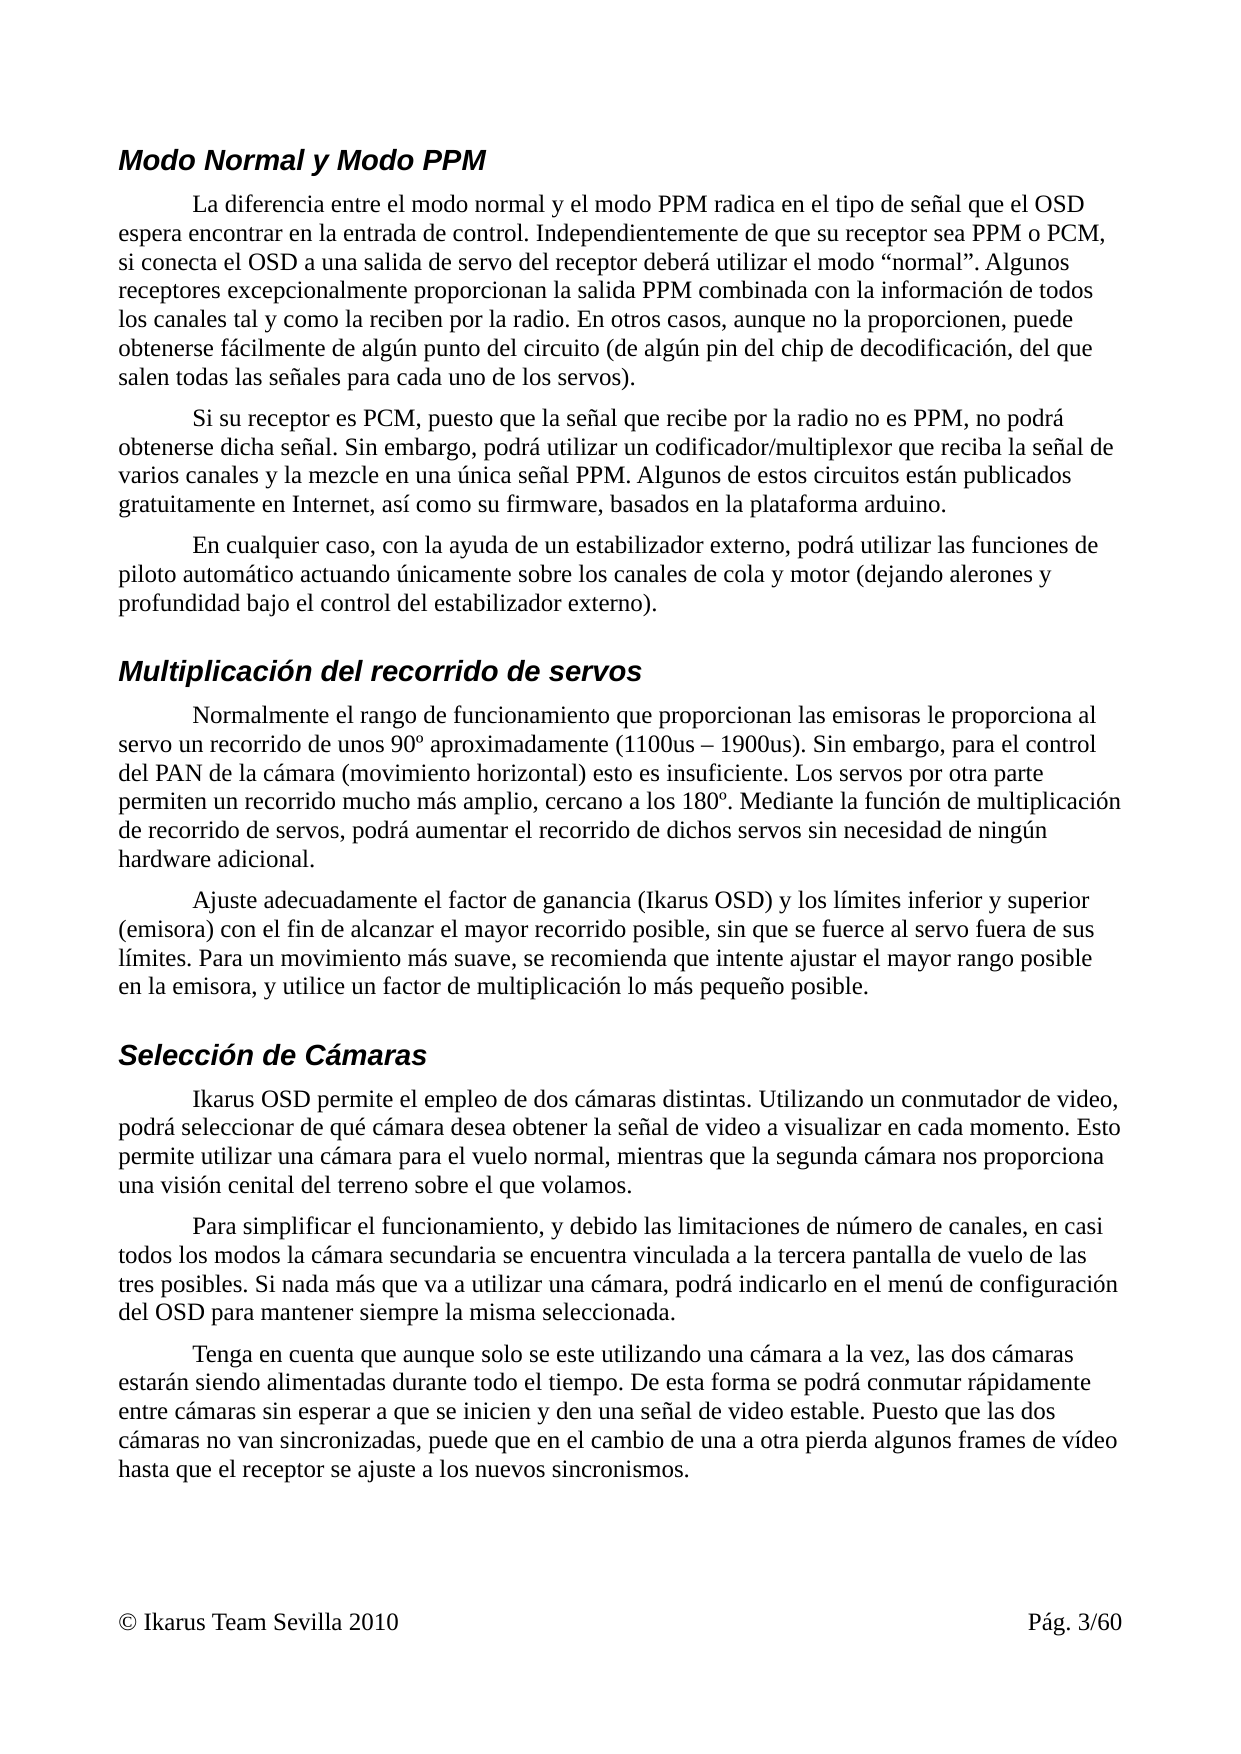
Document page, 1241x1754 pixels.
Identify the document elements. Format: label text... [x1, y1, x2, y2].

subtitle Selección de Cámaras [118, 1038, 1122, 1071]
subtitle Modo Normal y Modo PPM [118, 143, 1122, 177]
subtitle Multiplicación del recorrido de servos [118, 654, 1122, 688]
text Ikarus OSD permite el empleo de dos cámaras distintas. Utilizando un conmutador de video, podrá seleccionar de qué cámara desea obtener la señal de video a visualizar en cada momento. Esto permite utilizar una cámara para el vuelo normal, mientras que la segunda cámara nos proporciona una visión cenital del terreno sobre el que volamos. [118, 1084, 1122, 1199]
text Normalmente el rango de funcionamiento que proporcionan las emisoras le proporciona al servo un recorrido de unos 90º aproximadamente (1100us – 1900us). Sin embargo, para el control del PAN de la cámara (movimiento horizontal) esto es insuficiente. Los servos por otra parte permiten un recorrido mucho más amplio, cercano a los 180º. Mediante la función de multiplicación de recorrido de servos, podrá aumentar el recorrido de dichos servos sin necesidad de ningún hardware adicional. [118, 700, 1122, 873]
text Ajuste adecuadamente el factor de ganancia (Ikarus OSD) y los límites inferior y superior (emisora) con el fin de alcanzar el mayor recorrido posible, sin que se fuerce al servo fuera de sus límites. Para un movimiento más suave, se recomienda que intente ajustar el mayor rango posible en la emisora, y utilice un factor de multiplicación lo más pequeño posible. [118, 885, 1122, 1000]
text Tenga en cuenta que aunque solo se este utilizando una cámara a la vez, las dos cámaras estarán siendo alimentadas durante todo el tiempo. De esta forma se podrá conmutar rápidamente entre cámaras sin esperar a que se inicien y den una señal de video estable. Puesto que las dos cámaras no van sincronizadas, puede que en el cambio de una a otra pierda algunos frames de vídeo hasta que el receptor se ajuste a los nuevos sincronismos. [118, 1339, 1122, 1482]
text Si su receptor es PCM, puesto que la señal que recibe por la radio no es PPM, no podrá obtenerse dicha señal. Sin embargo, podrá utilizar un codificador/multiplexor que reciba la señal de varios canales y la mezcle en una única señal PPM. Algunos de estos circuitos están publicados gratuitamente en Internet, así como su firmware, basados en la plataforma arduino. [118, 403, 1122, 518]
text La diferencia entre el modo normal y el modo PPM radica en el tipo de señal que el OSD espera encontrar en la entrada de control. Independientemente de que su receptor sea PPM o PCM, si conecta el OSD a una salida de servo del receptor deberá utilizar el modo “normal”. Algunos receptores excepcionalmente proporcionan la salida PPM combinada con la información de todos los canales tal y como la reciben por la radio. En otros casos, aunque no la proporcionen, puede obtenerse fácilmente de algún punto del circuito (de algún pin del chip de decodificación, del que salen todas las señales para cada uno de los servos). [118, 189, 1122, 390]
text Para simplificar el funcionamiento, y debido las limitaciones de número de canales, en casi todos los modos la cámara secundaria se encuentra vinculada a la tercera pantalla de vuelo de las tres posibles. Si nada más que va a utilizar una cámara, podrá indicarlo en el menú de configuración del OSD para mantener siempre la misma seleccionada. [118, 1211, 1122, 1326]
text En cualquier caso, con la ayuda de un estabilizador externo, podrá utilizar las funciones de piloto automático actuando únicamente sobre los canales de cola y motor (dejando alerones y profundidad bajo el control del estabilizador externo). [118, 530, 1122, 617]
